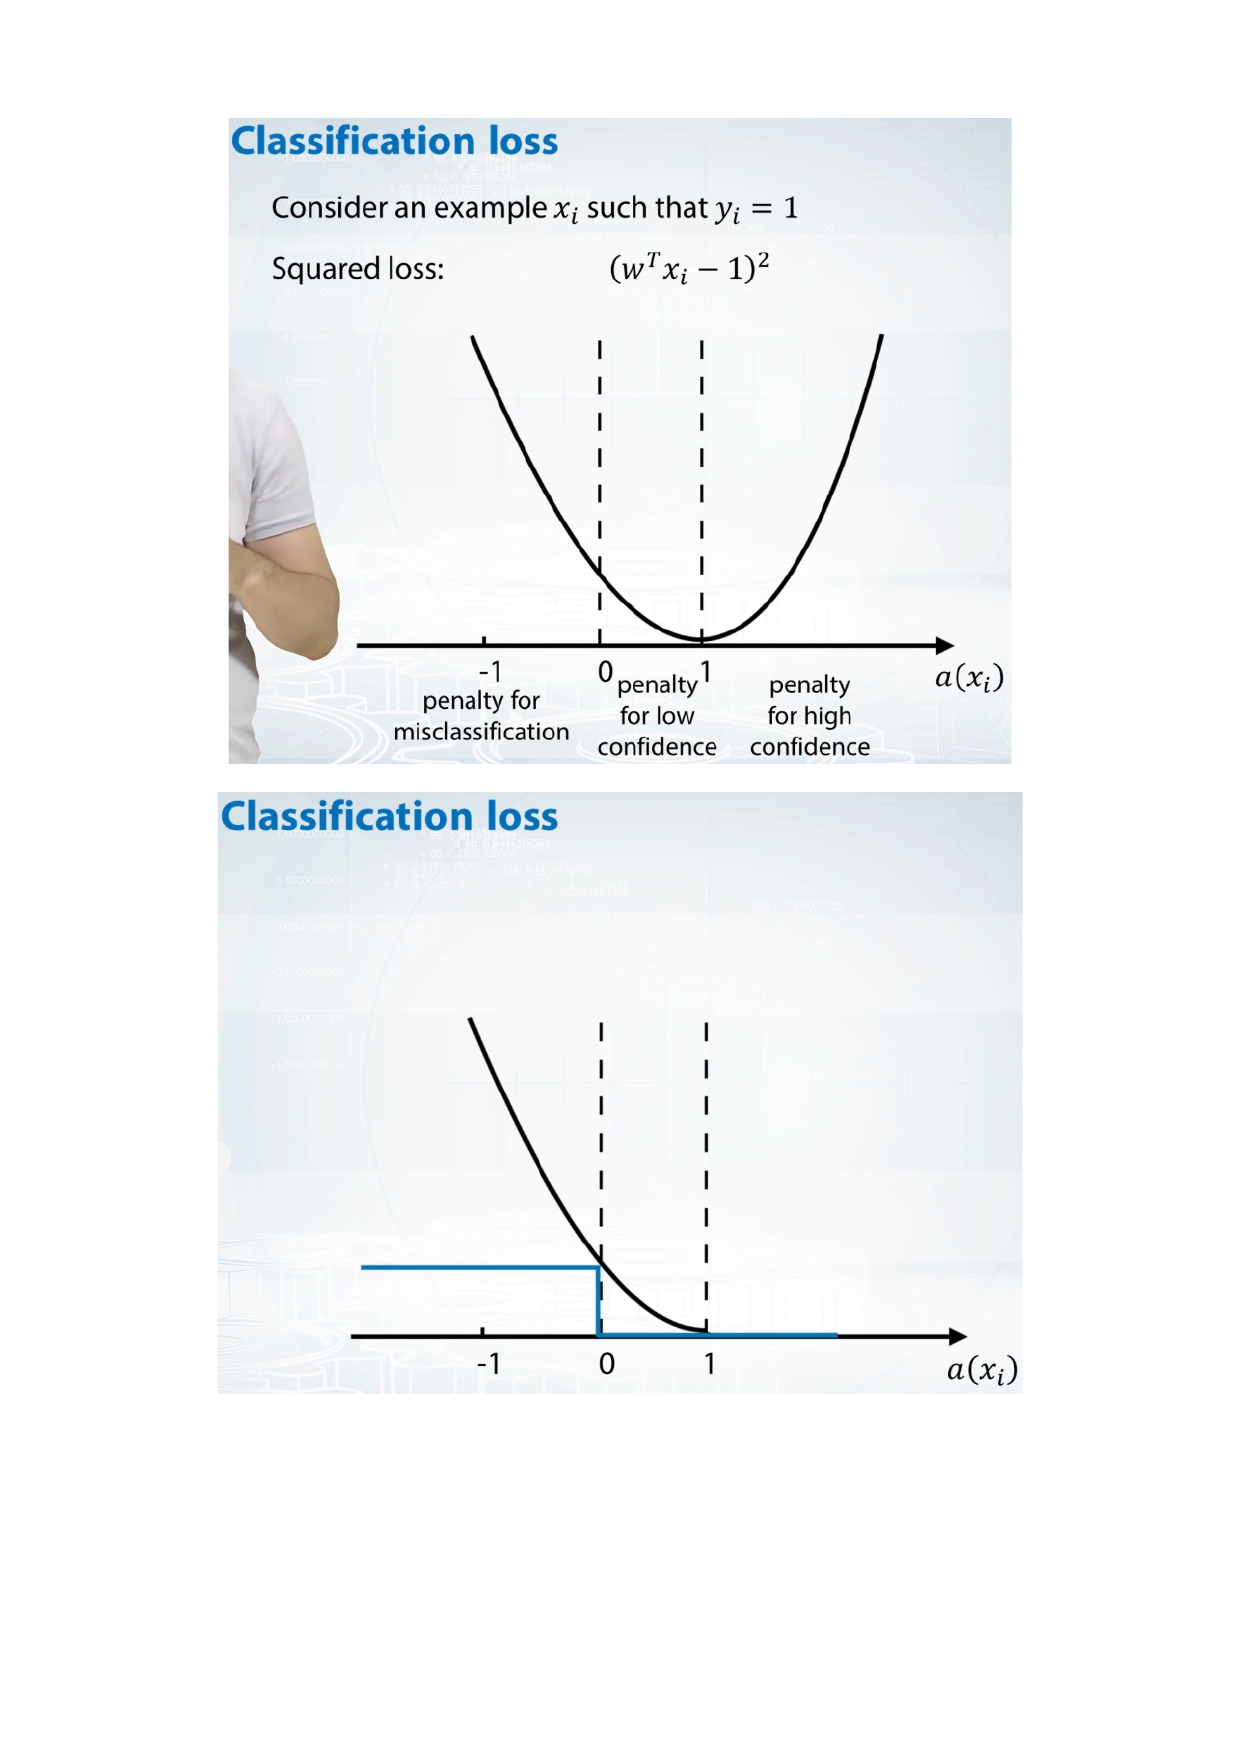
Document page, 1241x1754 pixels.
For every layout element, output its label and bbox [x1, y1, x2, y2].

picture [217, 792, 1023, 1394]
picture [228, 118, 1012, 764]
